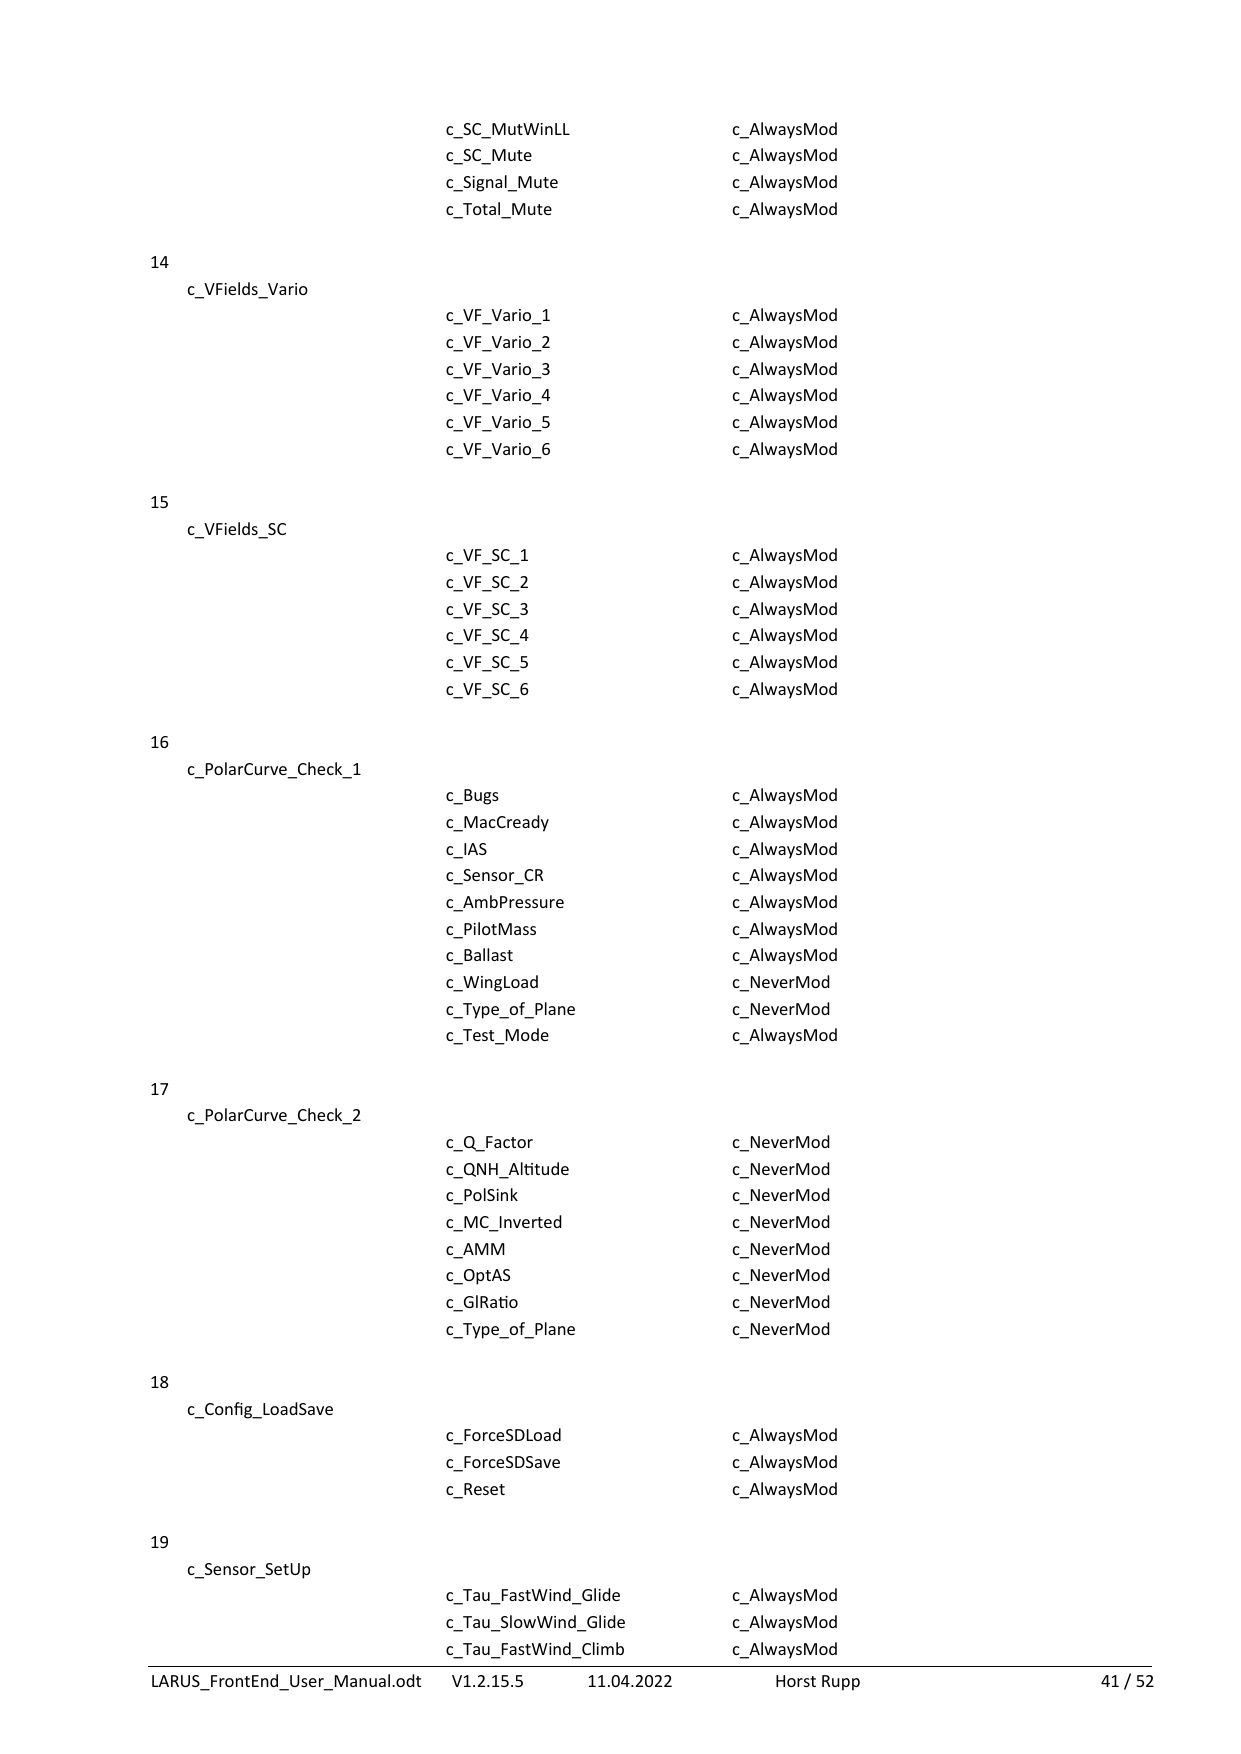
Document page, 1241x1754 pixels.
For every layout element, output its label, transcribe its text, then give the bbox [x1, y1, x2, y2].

table_cell c_AlwaysMod [729, 887, 913, 913]
table_cell [184, 487, 442, 513]
table_cell [141, 1500, 184, 1527]
table_cell c_PolarCurve_Check_1 [184, 753, 442, 780]
table_cell c_SC_Mute [443, 140, 729, 167]
table_cell [184, 993, 442, 1020]
table_cell [729, 513, 913, 540]
table_cell [141, 1180, 184, 1207]
table_cell [184, 1313, 442, 1340]
table_cell [729, 1100, 913, 1127]
table_cell c_AlwaysMod [729, 1473, 913, 1500]
table_cell [184, 567, 442, 593]
table_cell [141, 407, 184, 433]
table_cell [184, 1580, 442, 1607]
table_cell [141, 1447, 184, 1473]
table_cell c_AlwaysMod [729, 1633, 913, 1660]
table_cell [443, 273, 729, 300]
table_cell [141, 700, 184, 727]
table_cell c_NeverMod [729, 1153, 913, 1180]
table_cell [729, 1553, 913, 1580]
table_cell c_Test_Mode [443, 1020, 729, 1047]
table_cell [141, 140, 184, 167]
table_cell [184, 1420, 442, 1447]
table_cell c_NeverMod [729, 1180, 913, 1207]
table_cell [141, 193, 184, 220]
table_cell c_AlwaysMod [729, 140, 913, 167]
table_cell [141, 1207, 184, 1233]
table_cell [184, 913, 442, 940]
table_cell c_AmbPressure [443, 887, 729, 913]
table_cell c_AlwaysMod [729, 647, 913, 673]
table_cell 19 [141, 1527, 184, 1553]
table_cell [729, 487, 913, 513]
table_cell c_VF_SC_2 [443, 567, 729, 593]
table_cell [141, 1473, 184, 1500]
table_cell [184, 1180, 442, 1207]
table_cell [141, 887, 184, 913]
table_cell [141, 1553, 184, 1580]
table_cell 17 [141, 1073, 184, 1100]
table_cell [443, 1073, 729, 1100]
table_cell [184, 833, 442, 860]
table_cell [729, 753, 913, 780]
table_cell [184, 1367, 442, 1393]
table_cell [184, 1127, 442, 1153]
table_cell c_VF_SC_4 [443, 620, 729, 647]
table_cell 15 [141, 487, 184, 513]
table_cell [443, 1047, 729, 1073]
table_cell [443, 753, 729, 780]
table_cell [184, 1633, 442, 1660]
table_cell [729, 247, 913, 273]
table_cell c_GlRatio [443, 1287, 729, 1313]
table_cell c_AlwaysMod [729, 833, 913, 860]
table_cell c_AlwaysMod [729, 540, 913, 567]
table_cell c_VF_SC_5 [443, 647, 729, 673]
table_cell 16 [141, 727, 184, 753]
table_cell c_OptAS [443, 1260, 729, 1287]
table_cell c_PolarCurve_Check_2 [184, 1100, 442, 1127]
table_cell [184, 807, 442, 833]
table_cell [184, 1233, 442, 1260]
table_cell c_AlwaysMod [729, 940, 913, 967]
table_cell [141, 1340, 184, 1367]
table_cell c_NeverMod [729, 993, 913, 1020]
table_cell [184, 353, 442, 380]
table_cell [443, 220, 729, 247]
table_cell [141, 1393, 184, 1420]
table_cell [141, 967, 184, 993]
table_cell c_Q_Factor [443, 1127, 729, 1153]
table_cell c_AlwaysMod [729, 1580, 913, 1607]
table_cell c_Tau_FastWind_Climb [443, 1633, 729, 1660]
table_cell [184, 780, 442, 807]
table_cell [184, 1287, 442, 1313]
table_cell c_NeverMod [729, 1287, 913, 1313]
table_cell [184, 1447, 442, 1473]
table_cell c_VF_Vario_1 [443, 300, 729, 327]
table_cell [141, 673, 184, 700]
table_cell c_AlwaysMod [729, 593, 913, 620]
table_cell [729, 700, 913, 727]
table_cell [184, 1473, 442, 1500]
table_cell [184, 860, 442, 887]
table_cell [443, 1553, 729, 1580]
table_cell [141, 780, 184, 807]
table_cell c_VF_SC_1 [443, 540, 729, 567]
table_cell [184, 1153, 442, 1180]
table_cell c_AlwaysMod [729, 860, 913, 887]
table_cell [141, 1233, 184, 1260]
table_cell c_VF_Vario_4 [443, 380, 729, 407]
table_cell c_AlwaysMod [729, 1607, 913, 1633]
table_cell [141, 220, 184, 247]
table_cell c_Sensor_CR [443, 860, 729, 887]
table_cell c_VF_Vario_5 [443, 407, 729, 433]
table_cell [443, 1393, 729, 1420]
table_cell c_VF_Vario_3 [443, 353, 729, 380]
table_cell c_Type_of_Plane [443, 993, 729, 1020]
table_cell [184, 1047, 442, 1073]
table_cell [141, 833, 184, 860]
table_cell c_NeverMod [729, 1207, 913, 1233]
table_cell c_AlwaysMod [729, 807, 913, 833]
table_cell [184, 1020, 442, 1047]
table_cell c_Config_LoadSave [184, 1393, 442, 1420]
table_cell c_AlwaysMod [729, 1420, 913, 1447]
table_cell c_NeverMod [729, 1260, 913, 1287]
table_cell [141, 1153, 184, 1180]
table_cell [184, 327, 442, 353]
table_cell c_WingLoad [443, 967, 729, 993]
table_cell [443, 247, 729, 273]
table_cell [184, 620, 442, 647]
table_cell [443, 1100, 729, 1127]
table_cell c_NeverMod [729, 1233, 913, 1260]
table_cell [184, 887, 442, 913]
table_cell [443, 1527, 729, 1553]
table_cell c_Tau_SlowWind_Glide [443, 1607, 729, 1633]
table_cell c_VF_SC_3 [443, 593, 729, 620]
table_cell [141, 940, 184, 967]
table_cell [141, 433, 184, 460]
table_cell [141, 593, 184, 620]
table_cell c_AMM [443, 1233, 729, 1260]
table_cell [141, 1287, 184, 1313]
table_cell [729, 727, 913, 753]
table_cell c_Ballast [443, 940, 729, 967]
table_cell [141, 1580, 184, 1607]
table_cell c_AlwaysMod [729, 567, 913, 593]
table_cell [184, 647, 442, 673]
table_cell [141, 753, 184, 780]
table_cell [443, 487, 729, 513]
table_cell [729, 273, 913, 300]
table_cell c_MC_Inverted [443, 1207, 729, 1233]
table_cell [141, 1313, 184, 1340]
table_cell [184, 380, 442, 407]
table_cell [443, 513, 729, 540]
table_cell c_SC_MutWinLL [443, 113, 729, 140]
table_cell [184, 673, 442, 700]
table_cell c_VFields_SC [184, 513, 442, 540]
table_cell c_MacCready [443, 807, 729, 833]
table_cell c_AlwaysMod [729, 300, 913, 327]
table_cell 18 [141, 1367, 184, 1393]
table_cell c_AlwaysMod [729, 780, 913, 807]
table_cell [184, 1500, 442, 1527]
table_cell [184, 1260, 442, 1287]
table_cell [184, 300, 442, 327]
table_cell [729, 460, 913, 487]
table_cell [443, 700, 729, 727]
table_cell [184, 1207, 442, 1233]
table_cell c_ForceSDSave [443, 1447, 729, 1473]
table_cell c_Type_of_Plane [443, 1313, 729, 1340]
table_cell c_AlwaysMod [729, 327, 913, 353]
table_cell [141, 113, 184, 140]
table_cell [184, 967, 442, 993]
table_cell [141, 540, 184, 567]
table_cell c_IAS [443, 833, 729, 860]
table_cell c_VFields_Vario [184, 273, 442, 300]
table_cell [141, 167, 184, 193]
table_cell [184, 113, 442, 140]
table_cell [184, 1340, 442, 1367]
table_cell [141, 620, 184, 647]
table_cell [141, 1607, 184, 1633]
table_cell c_AlwaysMod [729, 913, 913, 940]
table_cell [184, 167, 442, 193]
table_cell [443, 1340, 729, 1367]
table_cell c_Signal_Mute [443, 167, 729, 193]
table_cell [141, 380, 184, 407]
table_cell c_AlwaysMod [729, 673, 913, 700]
table_cell c_VF_Vario_6 [443, 433, 729, 460]
table_cell [729, 1393, 913, 1420]
table_cell [443, 460, 729, 487]
table_cell [141, 567, 184, 593]
table_cell [184, 140, 442, 167]
table_cell [184, 940, 442, 967]
table_cell [141, 913, 184, 940]
table_cell [184, 247, 442, 273]
table_cell [184, 220, 442, 247]
table_cell c_AlwaysMod [729, 167, 913, 193]
table_cell c_NeverMod [729, 967, 913, 993]
table_cell [141, 300, 184, 327]
table_cell [184, 1607, 442, 1633]
table_cell [729, 220, 913, 247]
table_cell c_Sensor_SetUp [184, 1553, 442, 1580]
table_cell [141, 807, 184, 833]
table_cell [184, 1527, 442, 1553]
table_cell c_AlwaysMod [729, 193, 913, 220]
table_cell c_AlwaysMod [729, 433, 913, 460]
table_cell c_QNH_Altitude [443, 1153, 729, 1180]
table_cell [141, 273, 184, 300]
table_cell [184, 540, 442, 567]
table_cell [141, 327, 184, 353]
table_cell [443, 1500, 729, 1527]
table_cell [729, 1500, 913, 1527]
table_cell c_AlwaysMod [729, 407, 913, 433]
table_cell c_AlwaysMod [729, 113, 913, 140]
table_cell c_AlwaysMod [729, 620, 913, 647]
table_cell [141, 647, 184, 673]
table_cell c_Reset [443, 1473, 729, 1500]
table_cell [141, 993, 184, 1020]
table_cell c_Tau_FastWind_Glide [443, 1580, 729, 1607]
table_cell [141, 1260, 184, 1287]
table_cell [184, 193, 442, 220]
table_cell c_PilotMass [443, 913, 729, 940]
table_cell [141, 1633, 184, 1660]
table_cell c_NeverMod [729, 1313, 913, 1340]
table_cell [729, 1047, 913, 1073]
table_cell [729, 1367, 913, 1393]
table_cell [184, 1073, 442, 1100]
table_cell c_VF_Vario_2 [443, 327, 729, 353]
table_cell [184, 460, 442, 487]
table_cell [443, 727, 729, 753]
table_cell c_AlwaysMod [729, 380, 913, 407]
table_cell [184, 727, 442, 753]
table_cell [443, 1367, 729, 1393]
table_cell [184, 700, 442, 727]
table_cell [141, 1047, 184, 1073]
table_cell c_PolSink [443, 1180, 729, 1207]
table_cell [184, 593, 442, 620]
table_cell [141, 1127, 184, 1153]
table_cell c_VF_SC_6 [443, 673, 729, 700]
table_cell [141, 353, 184, 380]
table_cell [729, 1527, 913, 1553]
table_cell [729, 1073, 913, 1100]
table_cell c_NeverMod [729, 1127, 913, 1153]
table_cell [141, 1020, 184, 1047]
table_cell [141, 513, 184, 540]
table_cell 14 [141, 247, 184, 273]
table_cell [184, 433, 442, 460]
table_cell [729, 1340, 913, 1367]
table_cell [141, 1420, 184, 1447]
table_cell c_ForceSDLoad [443, 1420, 729, 1447]
table_cell c_AlwaysMod [729, 1020, 913, 1047]
table_cell [141, 860, 184, 887]
table_cell c_AlwaysMod [729, 353, 913, 380]
table_cell c_Total_Mute [443, 193, 729, 220]
table_cell [141, 1100, 184, 1127]
table_cell [184, 407, 442, 433]
table_cell c_Bugs [443, 780, 729, 807]
table_cell c_AlwaysMod [729, 1447, 913, 1473]
table_cell [141, 460, 184, 487]
